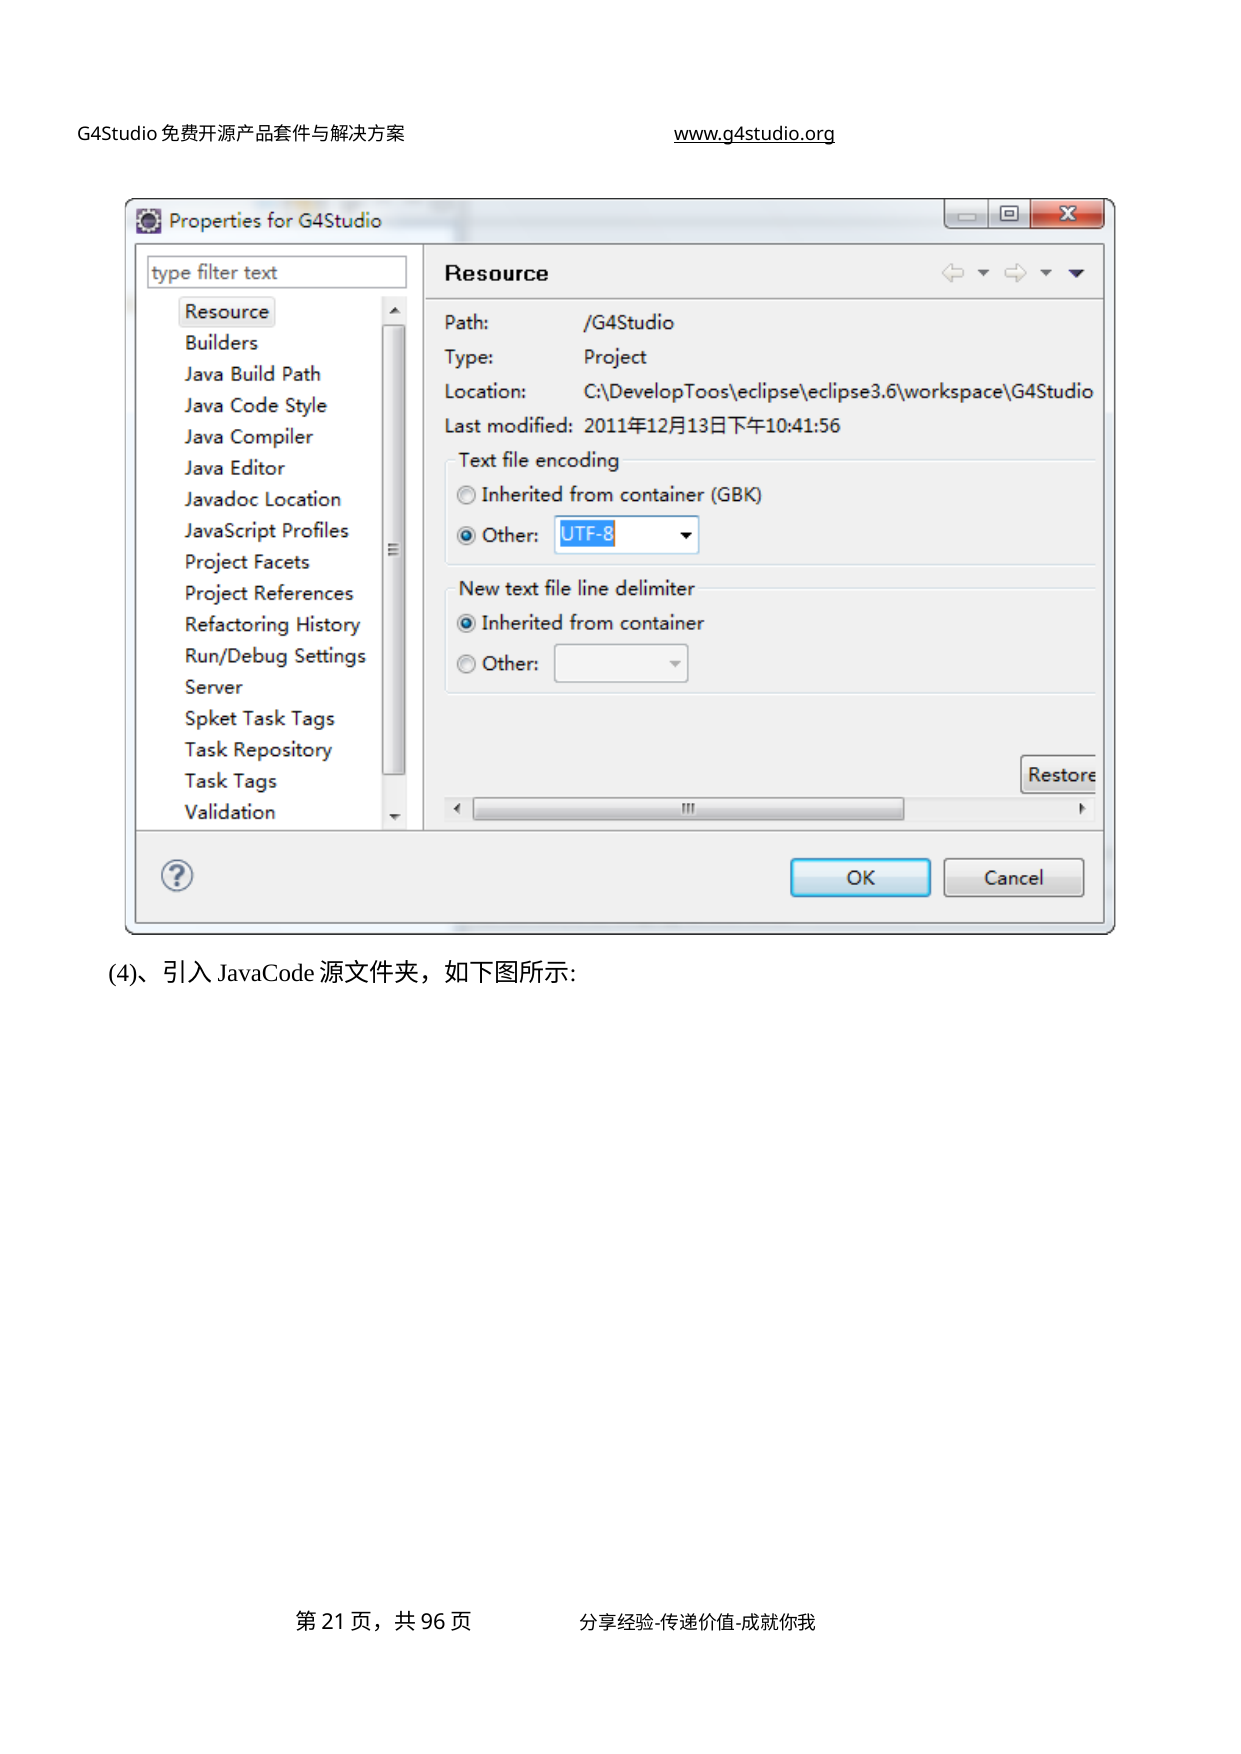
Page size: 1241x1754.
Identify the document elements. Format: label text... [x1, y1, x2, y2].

text (4)、引入JavaCode源文件夹，如下图所示: [77, 175, 1163, 988]
picture [124, 198, 1116, 935]
